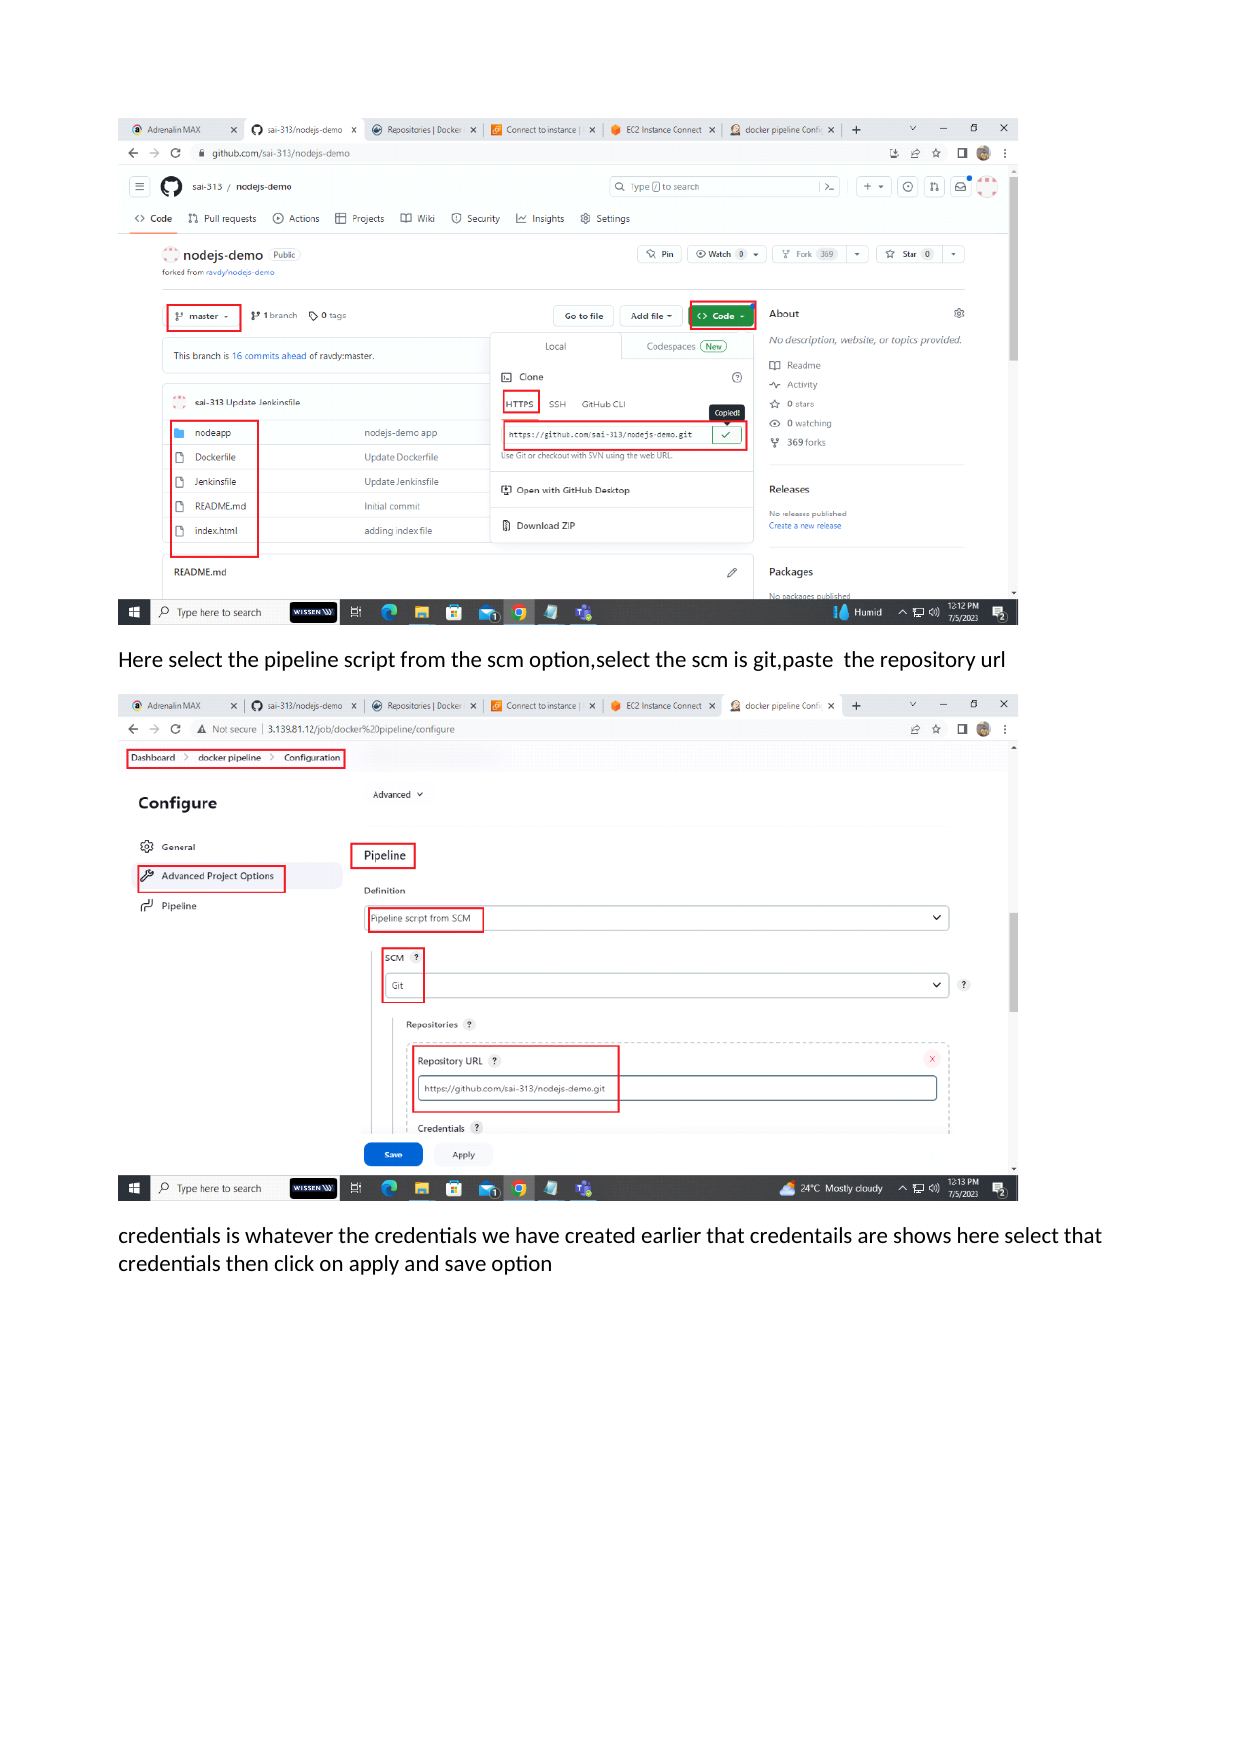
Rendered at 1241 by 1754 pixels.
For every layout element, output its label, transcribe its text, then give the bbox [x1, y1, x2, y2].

text Here select the pipeline script from the scm option,select the scm is git,paste the repository url [118, 645, 1122, 673]
text credentials is whatever the credentials we have created earlier that credentails are shows here select that credentials then click on apply and save option [118, 1221, 1122, 1277]
